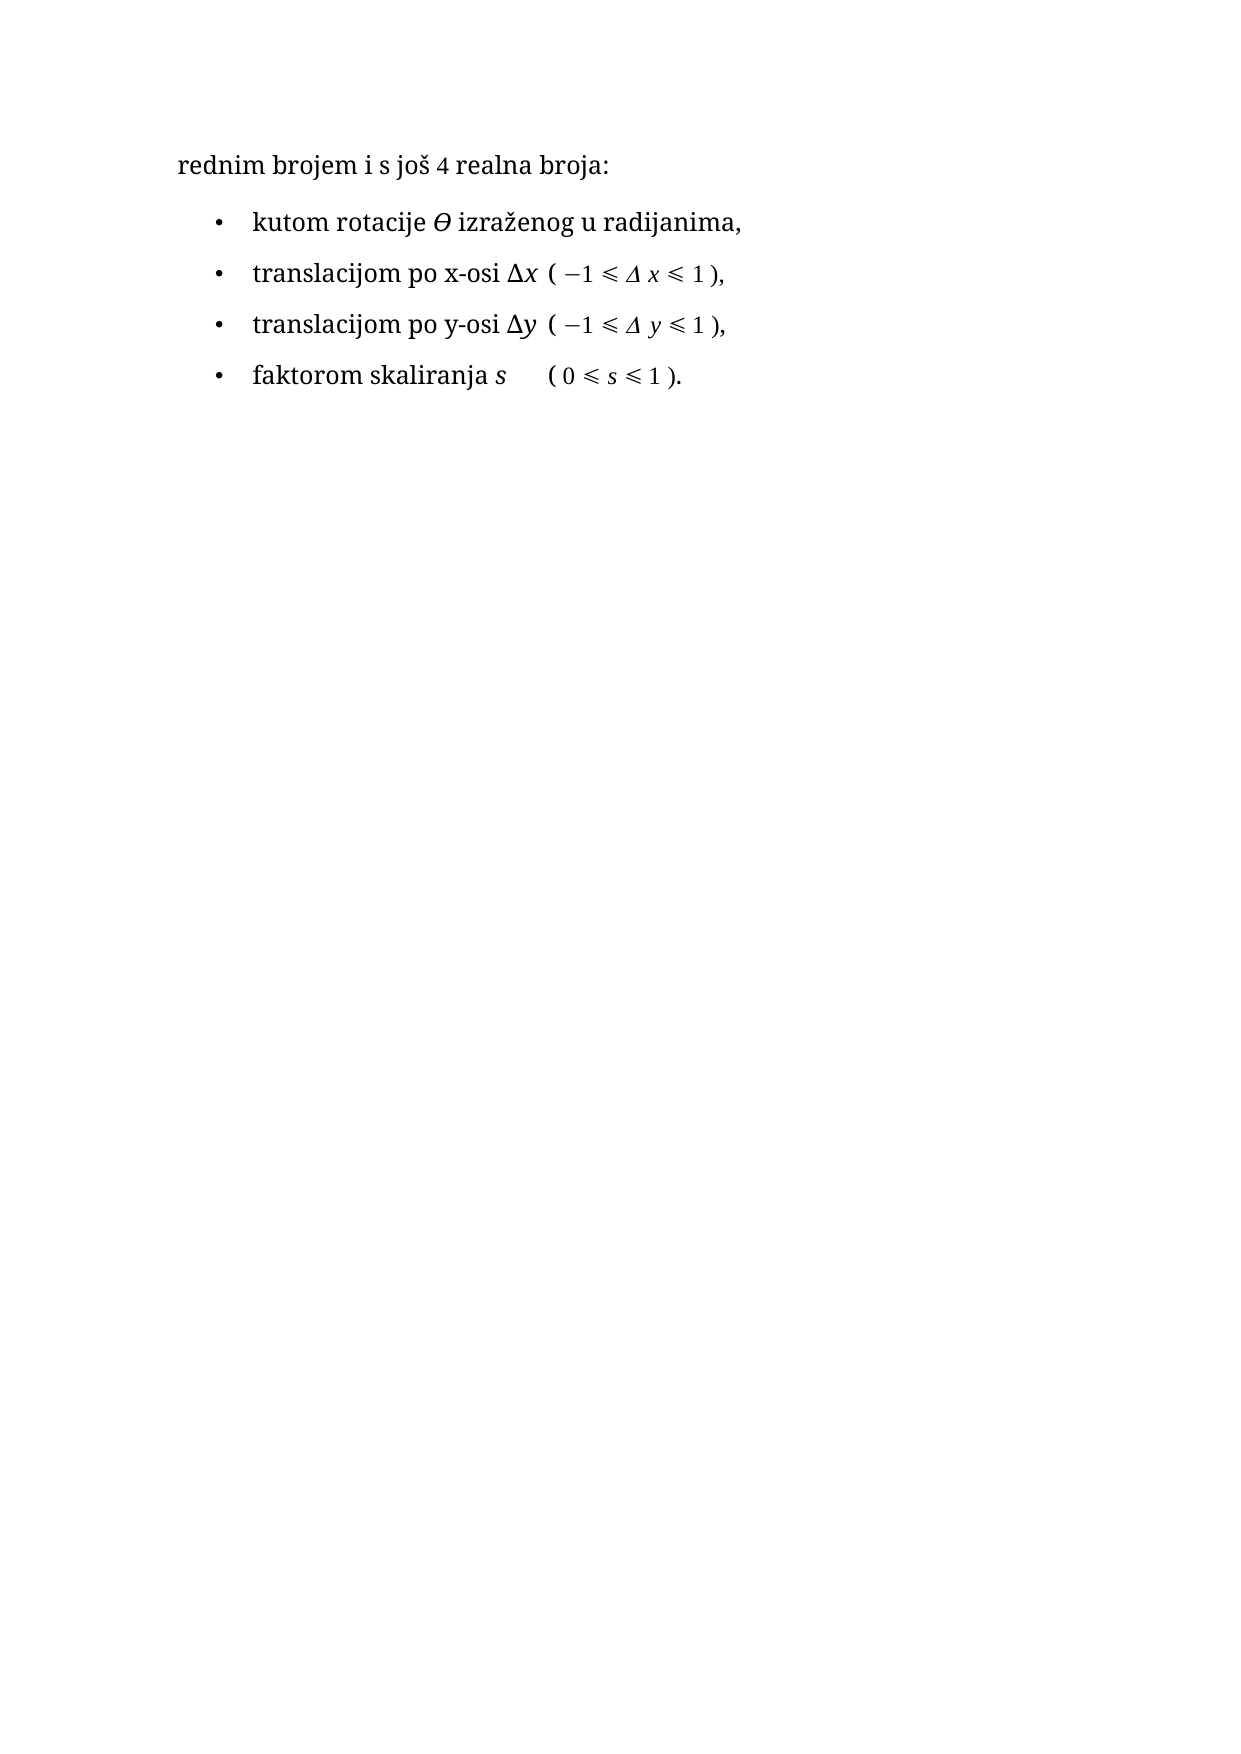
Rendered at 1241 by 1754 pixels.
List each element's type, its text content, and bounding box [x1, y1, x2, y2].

list translacijom po y-osi ∆y (), [215, 307, 1093, 341]
list kutom rotacije ϴ izraženog u radijanima, [215, 204, 1093, 239]
text rednim brojem i s još 4 realna broja: [177, 148, 1093, 182]
list translacijom po x-osi ∆x (), [215, 256, 1093, 290]
list faktorom skaliranja s (). [215, 358, 1093, 392]
